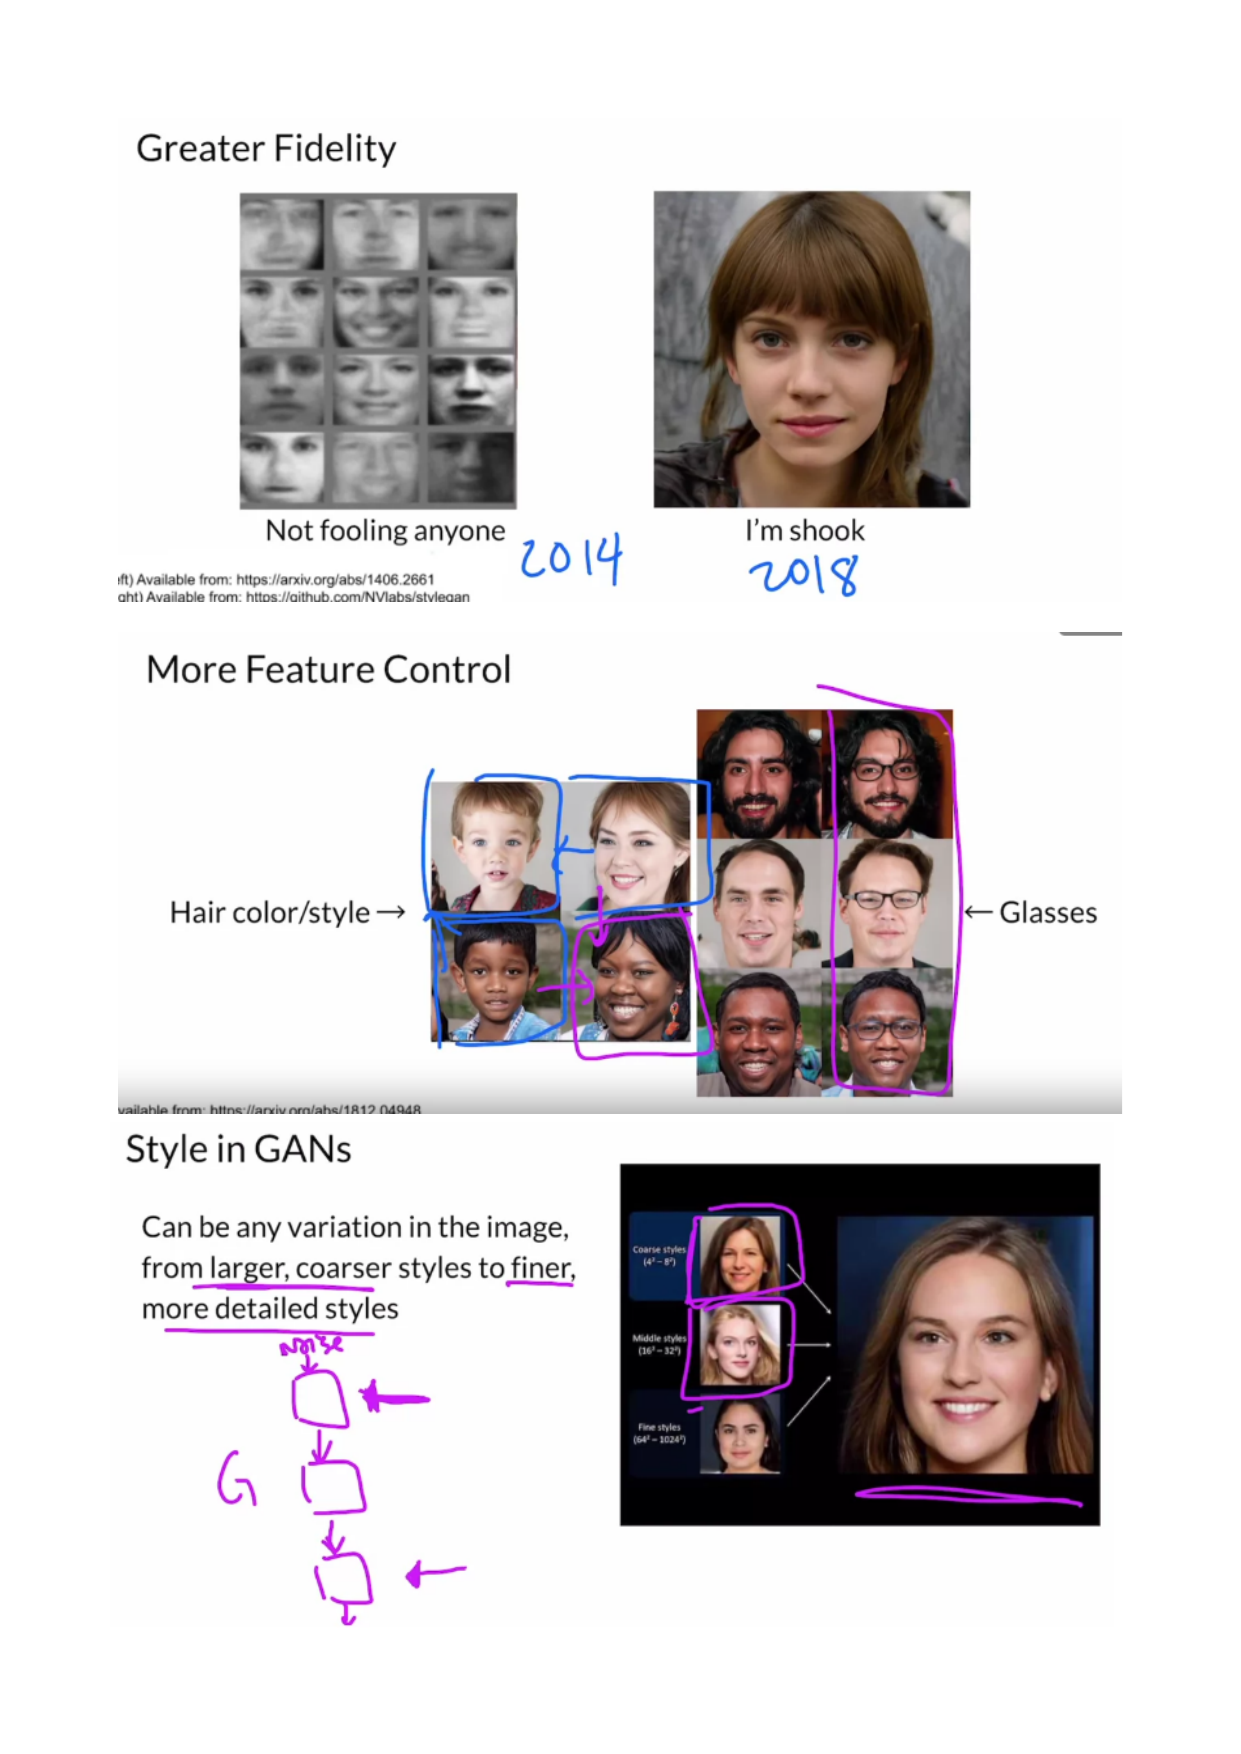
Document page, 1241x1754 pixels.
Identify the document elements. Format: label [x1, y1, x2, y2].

picture [110, 1122, 1115, 1628]
picture [118, 632, 1123, 1114]
picture [118, 118, 1123, 602]
